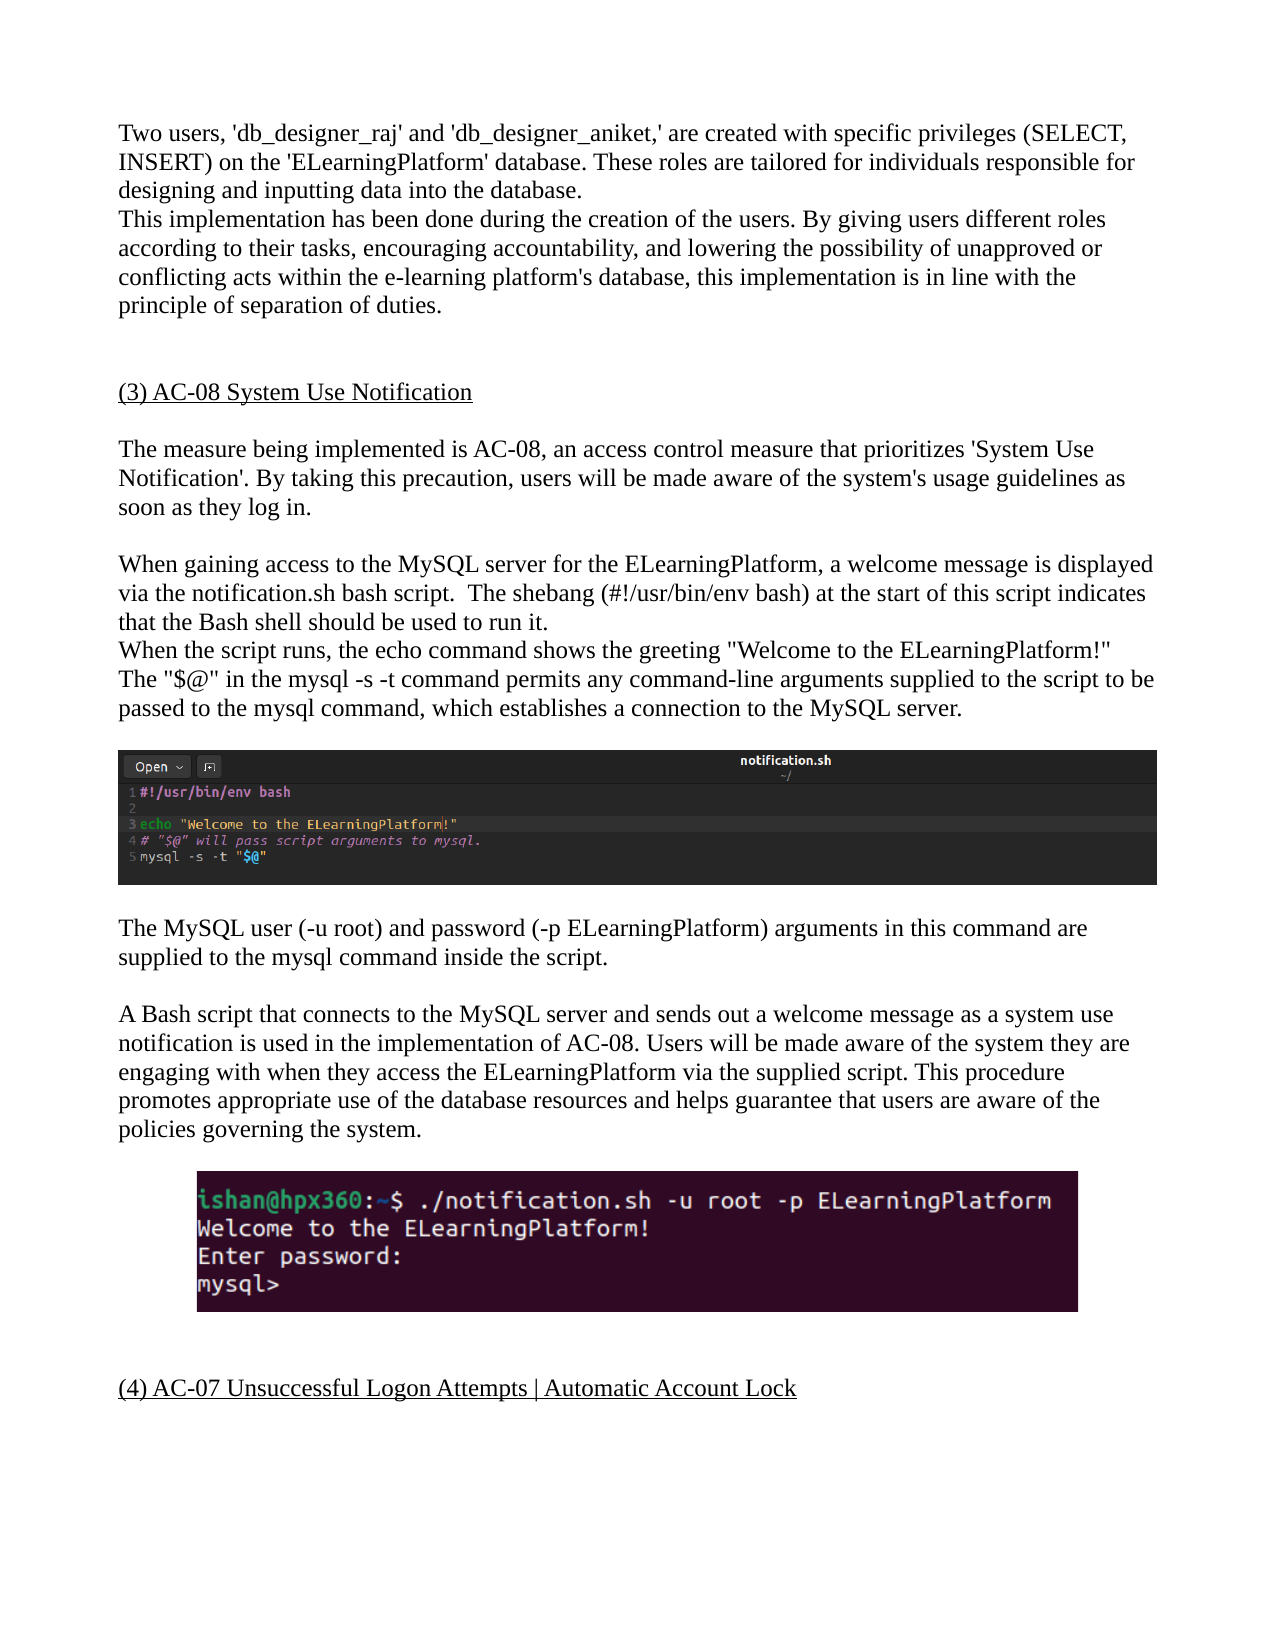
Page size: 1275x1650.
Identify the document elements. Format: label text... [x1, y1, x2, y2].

text A Bash script that connects to the MySQL server and sends out a welcome message as a system use notification is used in the implementation of AC-08. Users will be made aware of the system they are engaging with when they access the ELearningPlatform via the supplied script. This procedure promotes appropriate use of the database resources and helps guarantee that users are aware of the policies governing the system. [118, 999, 1157, 1143]
text (3) AC-08 System Use Notification [118, 377, 1157, 406]
text (4) AC-07 Unsuccessful Logon Attempts | Automatic Account Lock [118, 1373, 1157, 1402]
text This implementation has been done during the creation of the users. By giving users different roles according to their tasks, encouraging accountability, and lowering the possibility of unapproved or conflicting acts within the e-learning platform's database, this implementation is in line with the principle of separation of duties. [118, 204, 1157, 319]
text The measure being implemented is AC-08, an access control measure that prioritizes 'System Use Notification'. By taking this precaution, users will be made aware of the system's usage guidelines as soon as they log in. [118, 434, 1157, 521]
text When gaining access to the MySQL server for the ELearningPlatform, a welcome message is displayed via the notification.sh bash script. The shebang (#!/usr/bin/env bash) at the start of this script indicates that the Bash shell should be used to run it. [118, 549, 1157, 636]
text The "$@" in the mysql -s -t command permits any command-line arguments supplied to the script to be passed to the mysql command, which establishes a connection to the MySQL server. [118, 664, 1157, 722]
text Two users, 'db_designer_raj' and 'db_designer_aniket,' are created with specific privileges (SELECT, INSERT) on the 'ELearningPlatform' database. These roles are tailored for individuals responsible for designing and inputting data into the database. [118, 118, 1157, 204]
text The MySQL user (-u root) and password (-p ELearningPlatform) arguments in this command are supplied to the mysql command inside the script. [118, 913, 1157, 970]
text When the script runs, the echo command shows the greeting "Welcome to the ELearningPlatform!" [118, 636, 1157, 664]
